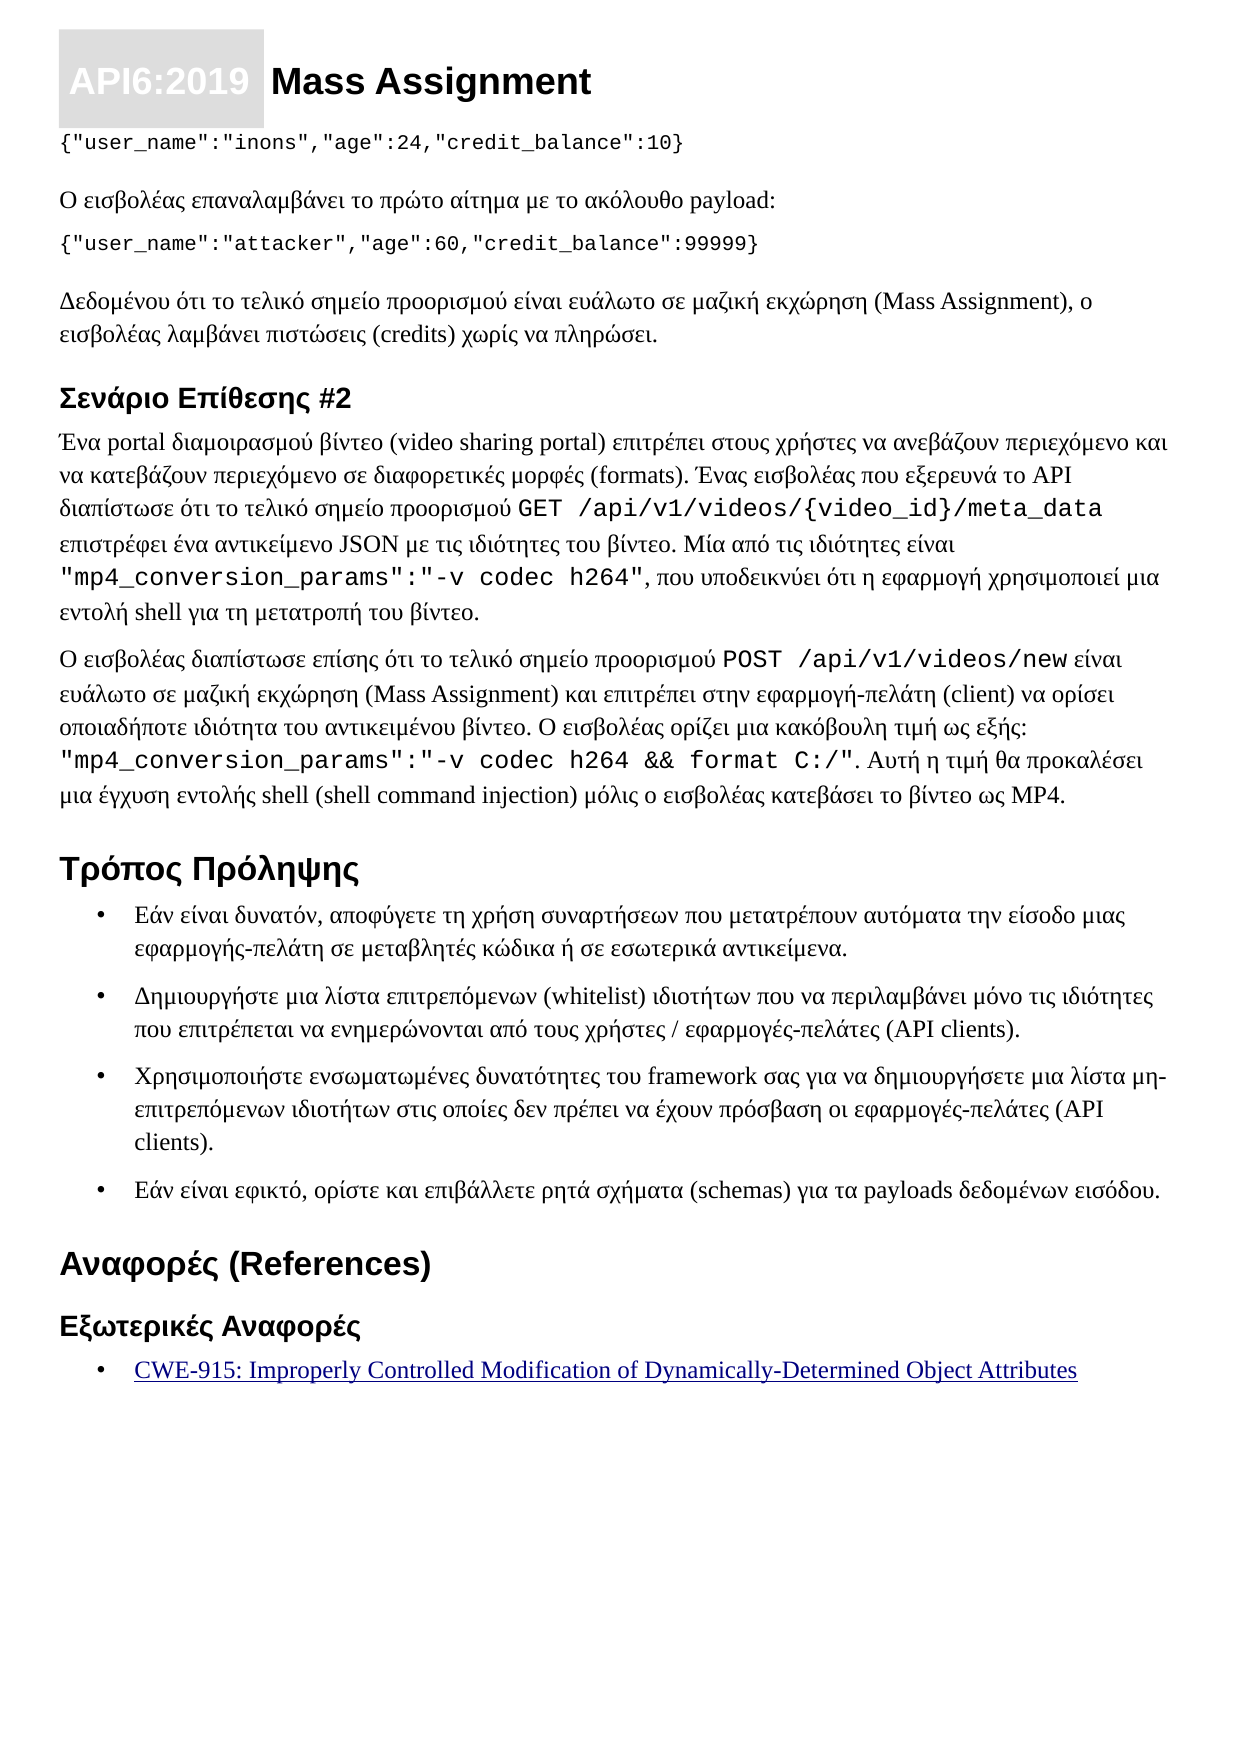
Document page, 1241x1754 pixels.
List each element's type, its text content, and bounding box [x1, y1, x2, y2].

text Ένα portal διαμοιρασμού βίντεο (video sharing portal) επιτρέπει στους χρήστες να ανεβάζουν περιεχόμενο και να κατεβάζουν περιεχόμενο σε διαφορετικές μορφές (formats). Ένας εισβολέας που εξερευνά το API διαπίστωσε ότι το τελικό σημείο προορισμού GET /api/v1/videos/{video_id}/meta_data επιστρέφει ένα αντικείμενο JSON με τις ιδιότητες του βίντεο. Μία από τις ιδιότητες είναι "mp4_conversion_params":"-v codec h264", που υποδεικνύει ότι η εφαρμογή χρησιμοποιεί μια εντολή shell για τη μετατροπή του βίντεο. [59, 427, 1181, 626]
subtitle Τρόπος Πρόληψης [59, 849, 1181, 888]
list Εάν είναι εφικτό, ορίστε και επιβάλλετε ρητά σχήματα (schemas) για τα payloads δεδομένων εισόδου. [97, 1175, 1181, 1204]
list CWE-915: Improperly Controlled Modification of Dynamically-Determined Object Attributes [97, 1356, 1181, 1384]
list Δημιουργήστε μια λίστα επιτρεπόμενων (whitelist) ιδιοτήτων που να περιλαμβάνει μόνο τις ιδιότητες που επιτρέπεται να ενημερώνονται από τους χρήστες / εφαρμογές-πελάτες (API clients). [97, 981, 1181, 1043]
subtitle Εξωτερικές Αναφορές [59, 1309, 1181, 1343]
list Χρησιμοποιήστε ενσωματωμένες δυνατότητες του framework σας για να δημιουργήσετε μια λίστα μη-επιτρεπόμενων ιδιοτήτων στις οποίες δεν πρέπει να έχουν πρόσβαση οι εφαρμογές-πελάτες (API clients). [97, 1061, 1181, 1156]
text {"user_name":"inons","age":24,"credit_balance":10} [59, 132, 1181, 156]
subtitle Αναφορές (References) [59, 1243, 1181, 1282]
subtitle Σενάριο Επίθεσης #2 [59, 381, 1181, 415]
text Δεδομένου ότι το τελικό σημείο προορισμού είναι ευάλωτο σε μαζική εκχώρηση (Mass Assignment), ο εισβολέας λαμβάνει πιστώσεις (credits) χωρίς να πληρώσει. [59, 286, 1181, 348]
text {"user_name":"attacker","age":60,"credit_balance":99999} [59, 233, 1181, 257]
text Ο εισβολέας επαναλαμβάνει το πρώτο αίτημα με το ακόλουθο payload: [59, 185, 1181, 214]
list Εάν είναι δυνατόν, αποφύγετε τη χρήση συναρτήσεων που μετατρέπουν αυτόματα την είσοδο μιας εφαρμογής-πελάτη σε μεταβλητές κώδικα ή σε εσωτερικά αντικείμενα. [97, 900, 1181, 962]
text Ο εισβολέας διαπίστωσε επίσης ότι το τελικό σημείο προορισμού POST /api/v1/videos/new είναι ευάλωτο σε μαζική εκχώρηση (Mass Assignment) και επιτρέπει στην εφαρμογή-πελάτη (client) να ορίσει οποιαδήποτε ιδιότητα του αντικειμένου βίντεο. Ο εισβολέας ορίζει μια κακόβουλη τιμή ως εξής: "mp4_conversion_params":"-v codec h264 && format C:/". Αυτή η τιμή θα προκαλέσει μια έγχυση εντολής shell (shell command injection) μόλις ο εισβολέας κατεβάσει το βίντεο ως MP4. [59, 644, 1181, 809]
